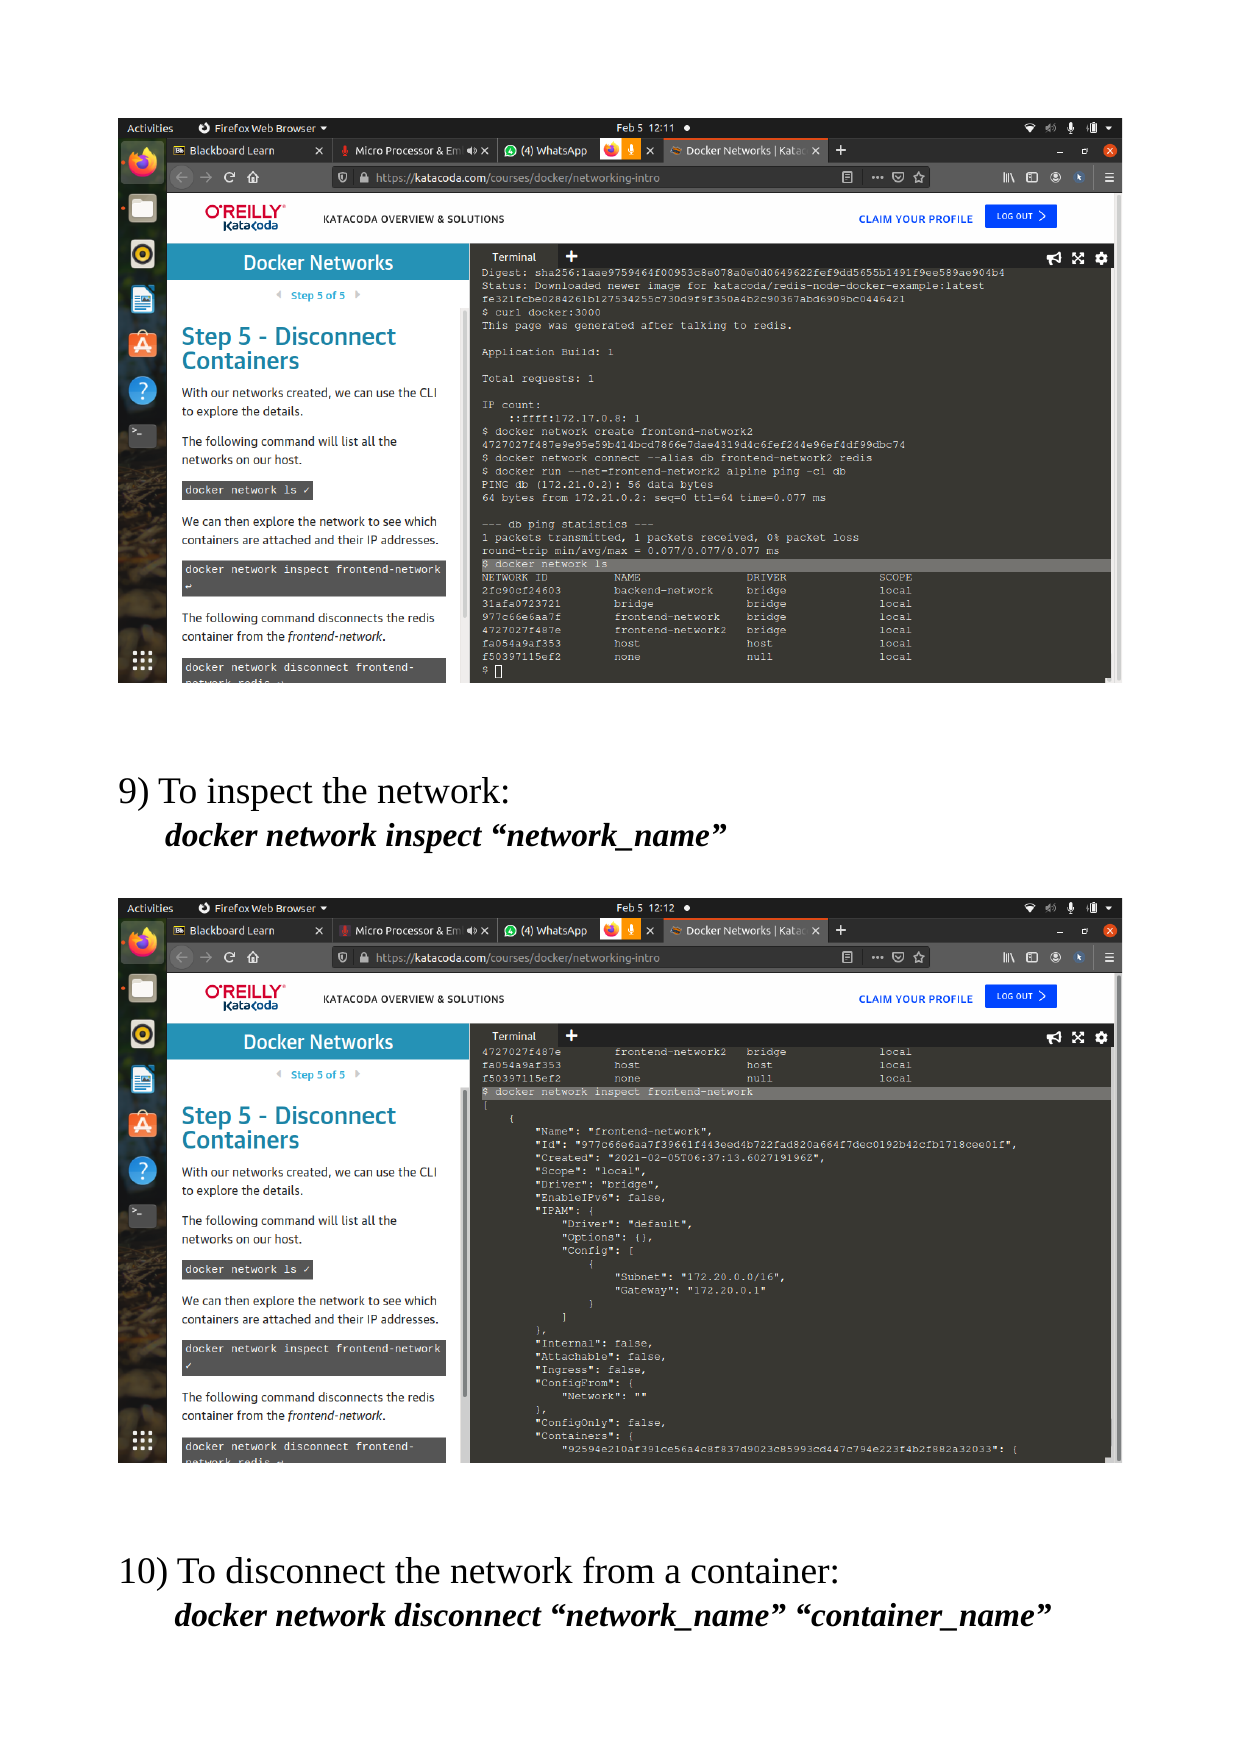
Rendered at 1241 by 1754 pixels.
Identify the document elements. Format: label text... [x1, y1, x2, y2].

picture [118, 898, 1123, 1463]
picture [118, 118, 1123, 683]
text 10) To disconnect the network from a container: [118, 1549, 1122, 1592]
text docker network inspect “network_name” [118, 812, 1122, 855]
text 9) To inspect the network: [118, 769, 1122, 812]
text docker network disconnect “network_name” “container_name” [118, 1592, 1122, 1635]
